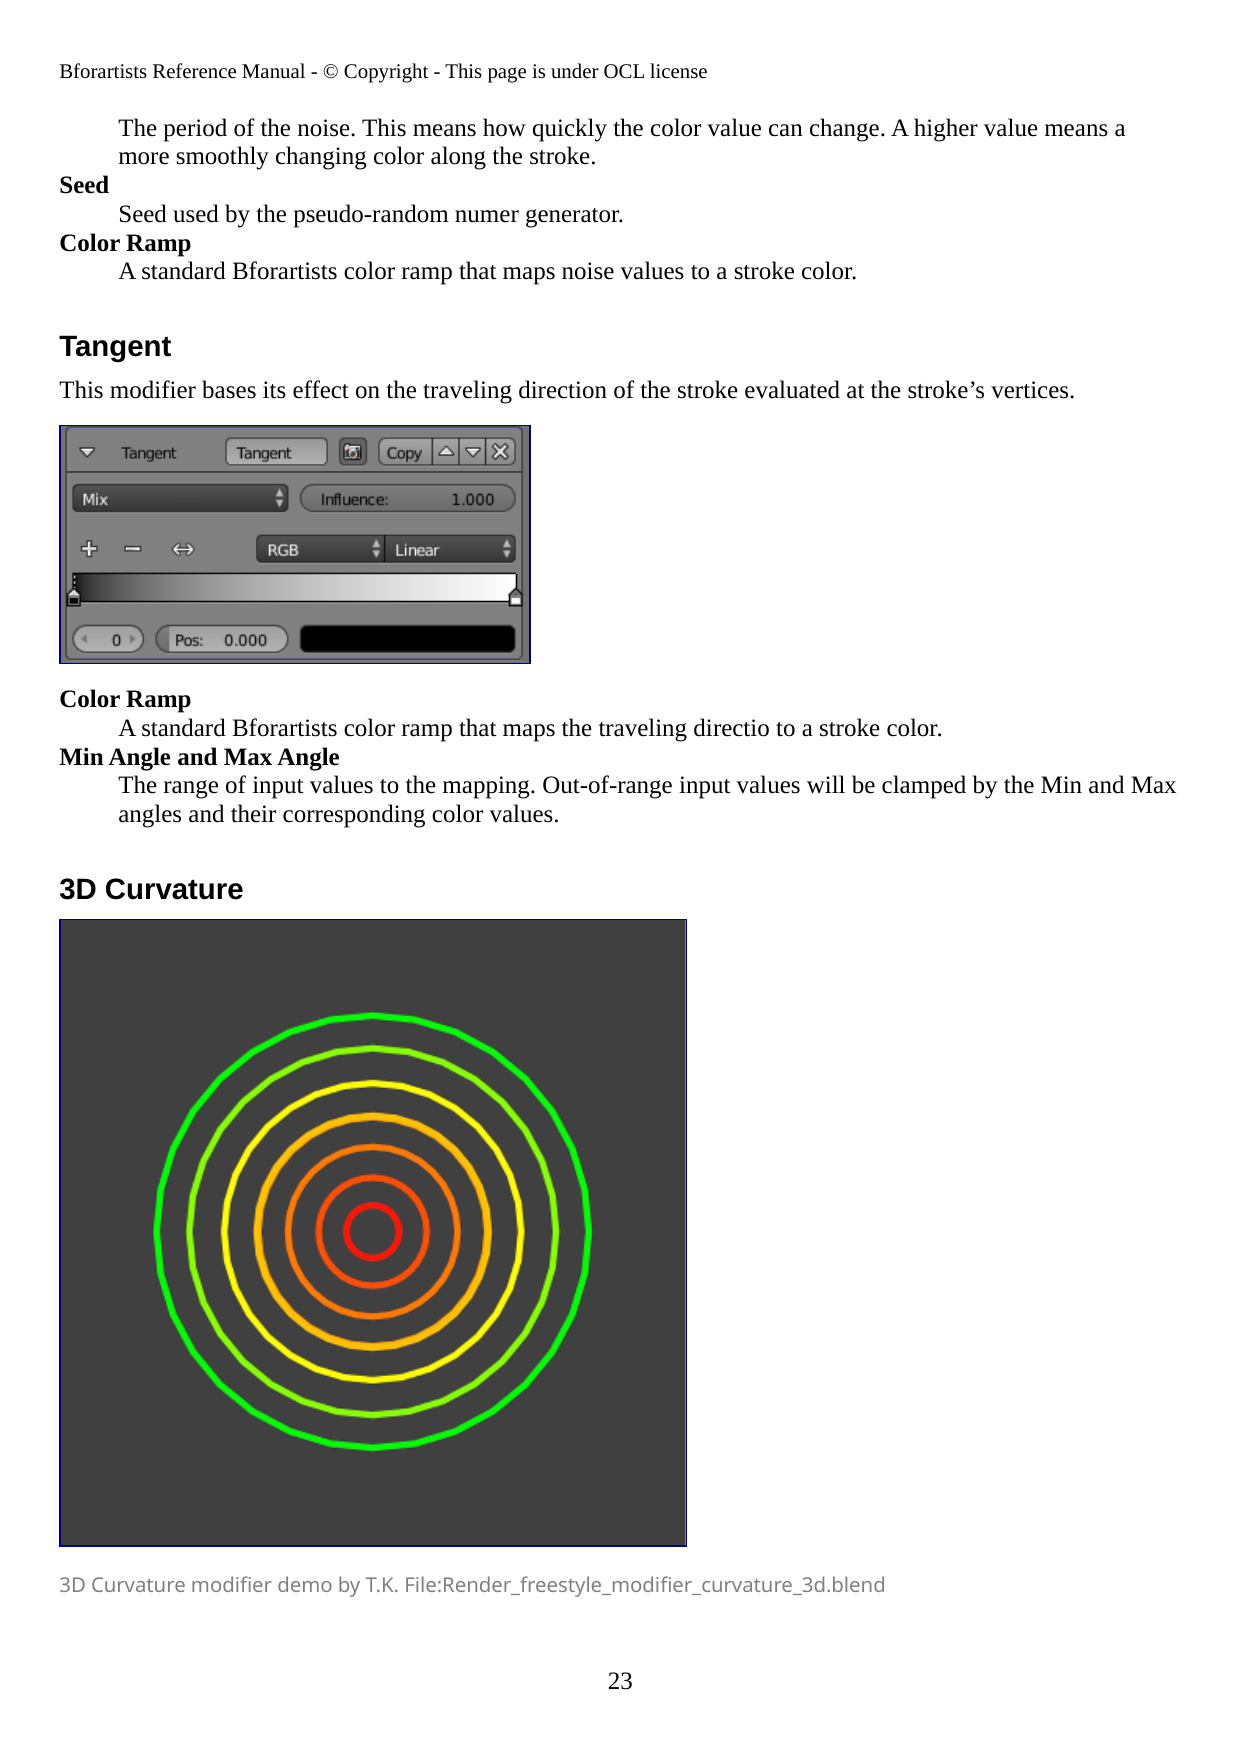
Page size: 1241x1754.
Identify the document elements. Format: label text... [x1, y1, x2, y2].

list A standard Bforartists color ramp that maps the traveling directio to a stroke color. [118, 713, 1181, 742]
list Seed used by the pseudo-random numer generator. [118, 199, 1181, 228]
list A standard Bforartists color ramp that maps noise values to a stroke color. [118, 256, 1181, 285]
subtitle Tangent [59, 329, 1181, 363]
subtitle 3D Curvature [59, 872, 1181, 906]
subtitle Seed [59, 170, 1181, 199]
subtitle Color Ramp [59, 684, 1181, 713]
subtitle Min Angle and Max Angle [59, 742, 1181, 771]
text This modifier bases its effect on the traveling direction of the stroke evaluated at the stroke’s vertices. [59, 375, 1181, 404]
list The range of input values to the mapping. Out-of-range input values will be clamped by the Min and Max angles and their corresponding color values. [118, 771, 1181, 828]
text 3D Curvature modifier demo by T.K. File:Render_freestyle_modifier_curvature_3d.blend [59, 1567, 1181, 1598]
picture [61, 426, 529, 663]
picture [61, 920, 686, 1545]
subtitle Color Ramp [59, 228, 1181, 256]
list The period of the noise. This means how quickly the color value can change. A higher value means a more smoothly changing color along the stroke. [118, 113, 1181, 170]
